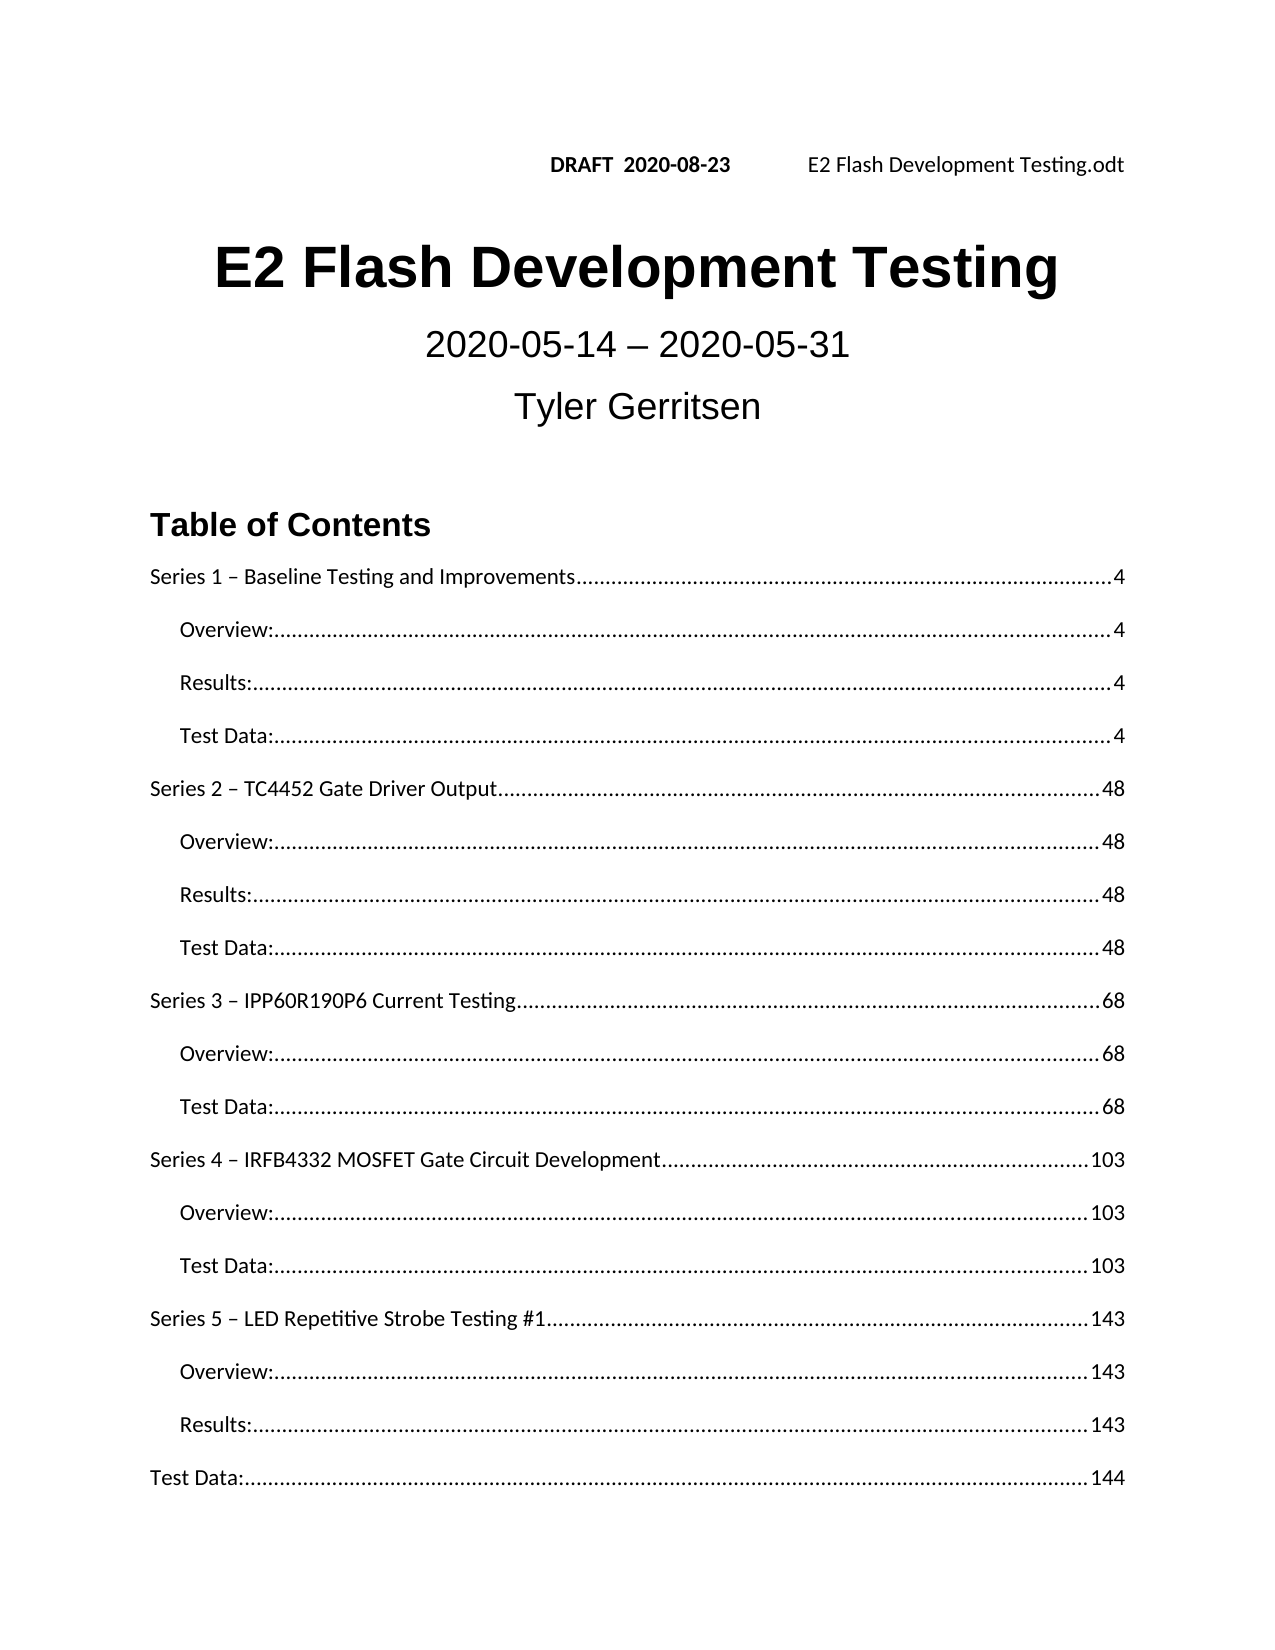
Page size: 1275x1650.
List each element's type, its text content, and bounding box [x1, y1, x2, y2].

text Overview: 48 [179, 827, 1125, 855]
text Tyler Gerritsen [150, 384, 1125, 427]
text Test Data: 4 [179, 721, 1125, 749]
text Test Data: 144 [150, 1463, 1125, 1492]
text Overview: 143 [179, 1357, 1125, 1386]
text Results: 48 [179, 880, 1125, 908]
text Test Data: 68 [179, 1092, 1125, 1120]
text Results: 143 [179, 1411, 1125, 1438]
text Results: 4 [179, 668, 1125, 696]
text Series 2 – TC4452 Gate Driver Output 48 [150, 774, 1125, 802]
text Series 5 – LED Repetitive Strobe Testing #1 143 [150, 1304, 1125, 1332]
text Series 3 – IPP60R190P6 Current Testing 68 [150, 986, 1125, 1014]
text Series 4 – IRFB4332 MOSFET Gate Circuit Development 103 [150, 1145, 1125, 1173]
text Test Data: 48 [179, 933, 1125, 961]
text Overview: 68 [179, 1039, 1125, 1067]
text Test Data: 103 [179, 1251, 1125, 1279]
subtitle Table of Contents [150, 506, 1125, 544]
text Series 1 – Baseline Testing and Improvements 4 [150, 562, 1125, 590]
title E2 Flash Development Testing [150, 232, 1125, 299]
subtitle 2020-05-14 – 2020-05-31 [150, 322, 1125, 365]
text Overview: 103 [179, 1198, 1125, 1226]
text Overview: 4 [179, 615, 1125, 643]
